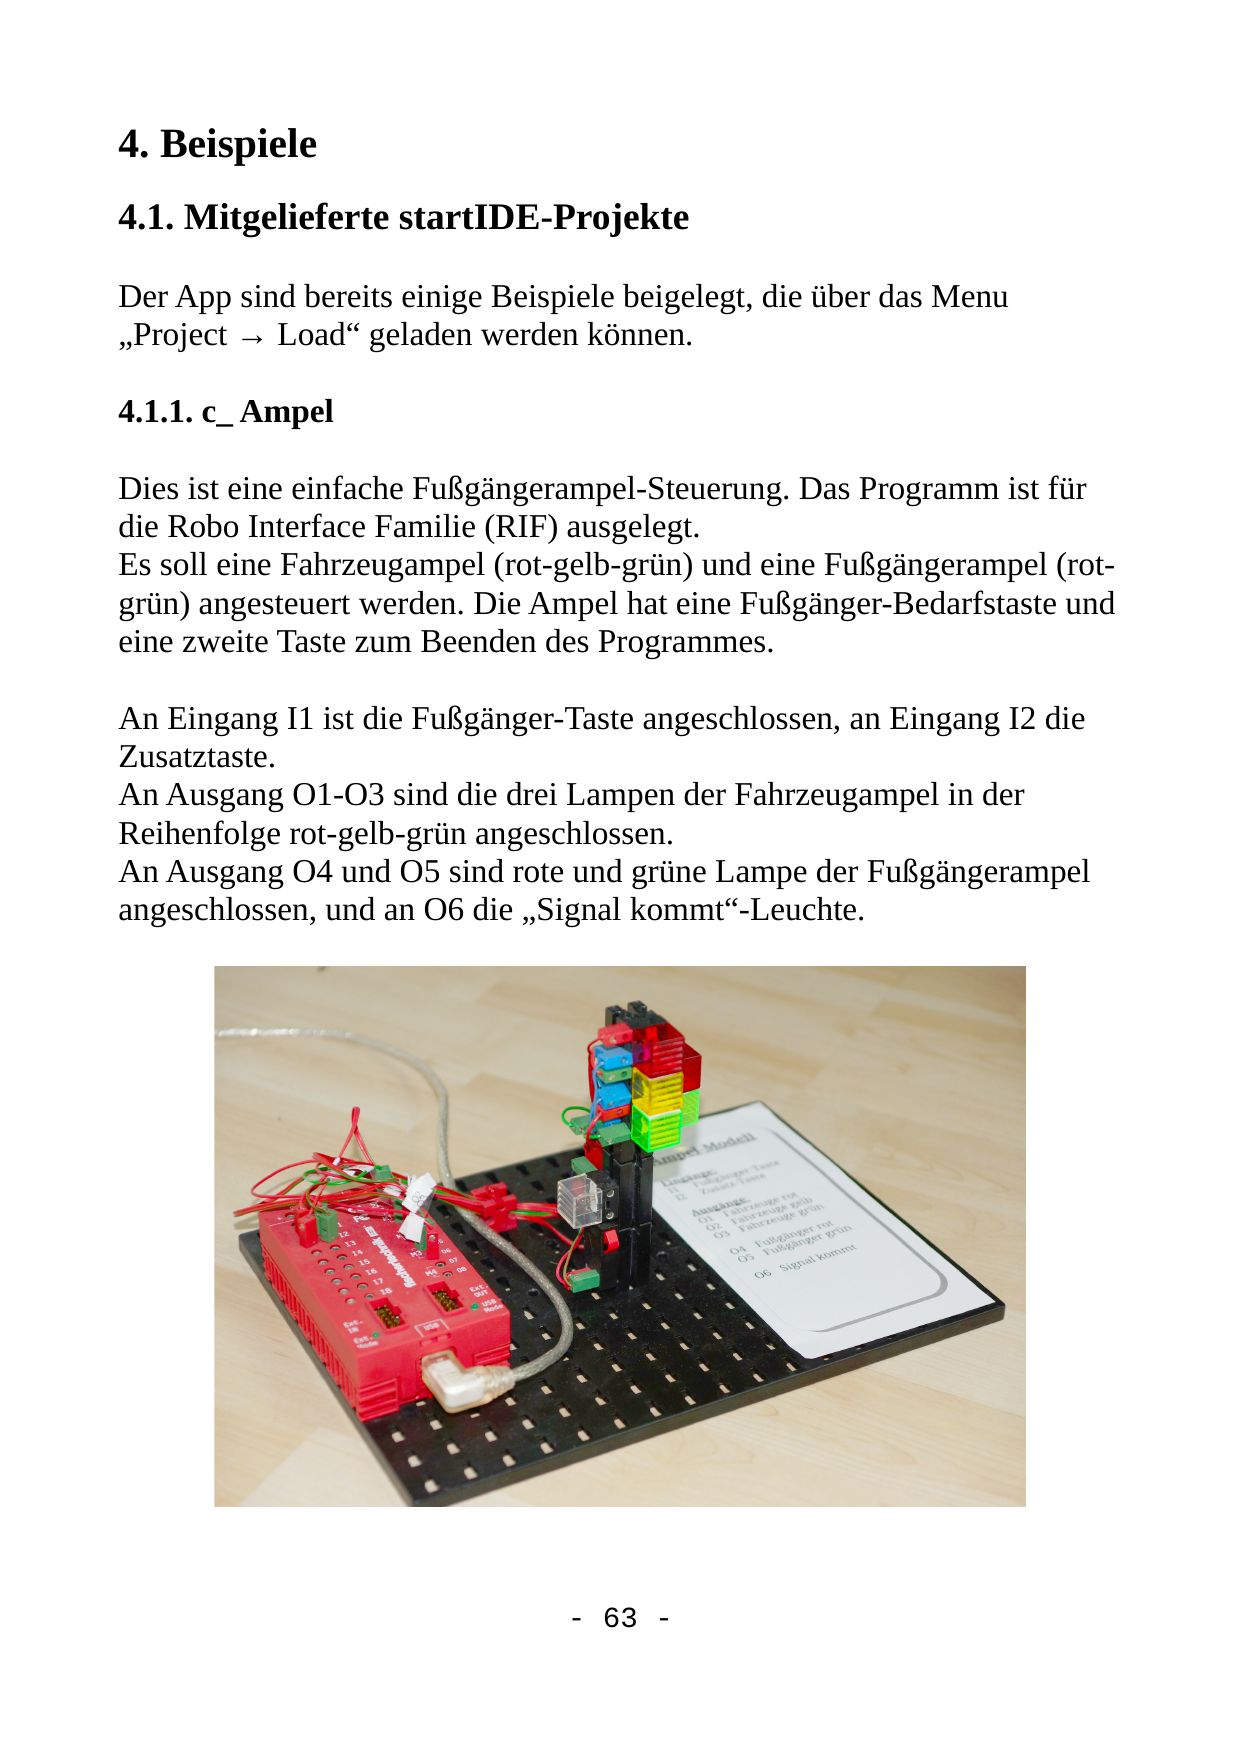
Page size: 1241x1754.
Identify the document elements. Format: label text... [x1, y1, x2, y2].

text 4.1. Mitgelieferte startIDE-Projekte [118, 195, 1122, 238]
text 4. Beispiele [118, 118, 1122, 166]
text Es soll eine Fahrzeugampel (rot-gelb-grün) und eine Fußgängerampel (rot-grün) angesteuert werden. Die Ampel hat eine Fußgänger-Bedarfstaste und eine zweite Taste zum Beenden des Programmes. [118, 544, 1122, 659]
text An Ausgang O4 und O5 sind rote und grüne Lampe der Fußgängerampel angeschlossen, und an O6 die „Signal kommt“-Leuchte. [118, 851, 1122, 928]
text 4.1.1. c_ Ampel [118, 391, 1122, 429]
text Der App sind bereits einige Beispiele beigelegt, die über das Menu „Project → Load“ geladen werden können. [118, 276, 1122, 353]
text Dies ist eine einfache Fußgängerampel-Steuerung. Das Programm ist für die Robo Interface Familie (RIF) ausgelegt. [118, 468, 1122, 544]
text An Eingang I1 ist die Fußgänger-Taste angeschlossen, an Eingang I2 die Zusatztaste. [118, 698, 1122, 774]
text An Ausgang O1-O3 sind die drei Lampen der Fahrzeugampel in der Reihenfolge rot-gelb-grün angeschlossen. [118, 774, 1122, 851]
picture [214, 966, 1026, 1507]
